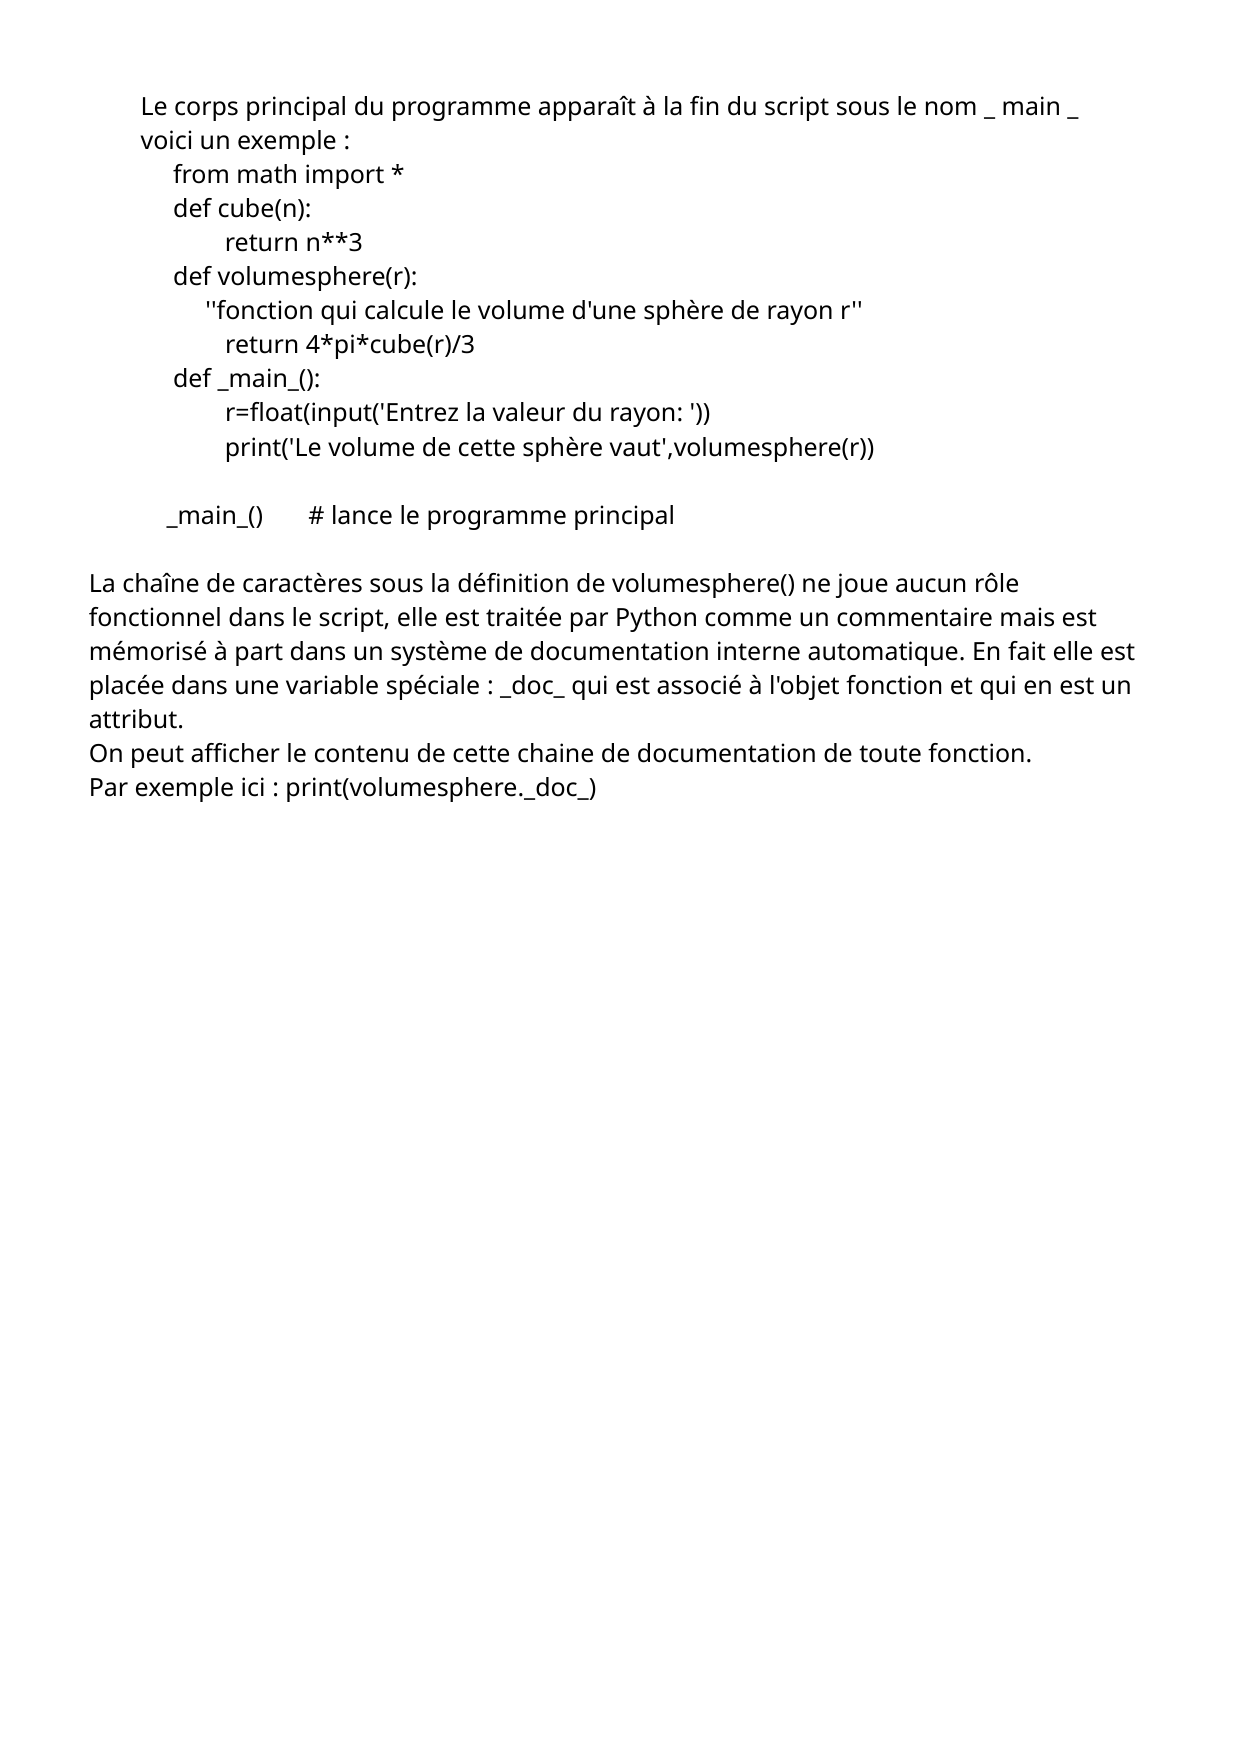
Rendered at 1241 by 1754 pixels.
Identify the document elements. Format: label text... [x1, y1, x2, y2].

text def cube(n): [88, 191, 1152, 225]
text def _main_(): [88, 361, 1152, 395]
text return 4*pi*cube(r)/3 [88, 327, 1152, 361]
text La chaîne de caractères sous la définition de volumesphere() ne joue aucun rôle fonctionnel dans le script, elle est traitée par Python comme un commentaire mais est mémorisé à part dans un système de documentation interne automatique. En fait elle est placée dans une variable spéciale : _doc_ qui est associé à l'objet fonction et qui en est un attribut. [88, 565, 1152, 736]
text _main_() # lance le programme principal [88, 497, 1152, 531]
text Par exemple ici : print(volumesphere._doc_) [88, 770, 1152, 804]
text voici un exemple : [88, 123, 1152, 157]
text return n**3 [88, 225, 1152, 259]
text On peut afficher le contenu de cette chaine de documentation de toute fonction. [88, 736, 1152, 770]
text Le corps principal du programme apparaît à la fin du script sous le nom _ main _ [88, 88, 1152, 123]
text print('Le volume de cette sphère vaut',volumesphere(r)) [88, 429, 1152, 463]
text ''fonction qui calcule le volume d'une sphère de rayon r'' [88, 293, 1152, 327]
text r=float(input('Entrez la valeur du rayon: ')) [88, 395, 1152, 429]
text from math import * [88, 157, 1152, 191]
text def volumesphere(r): [88, 259, 1152, 293]
